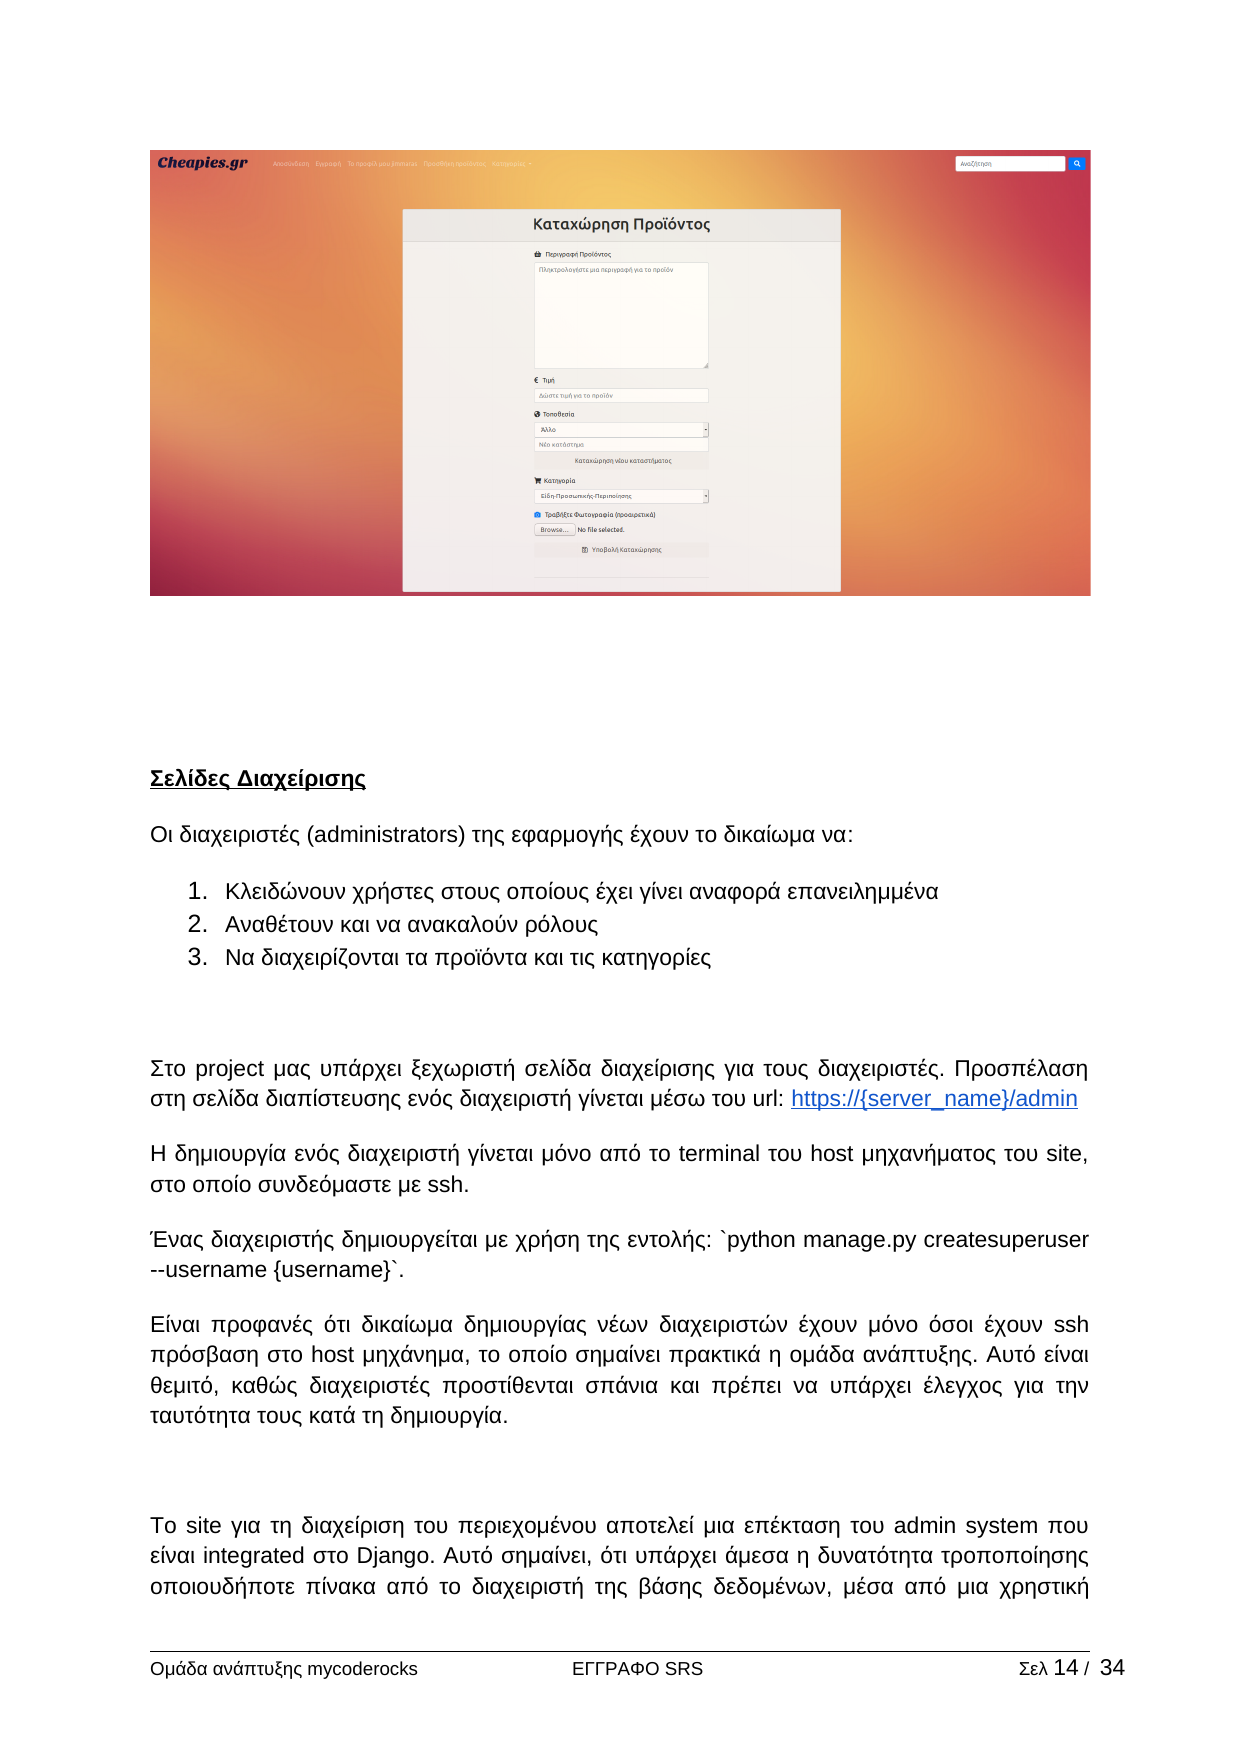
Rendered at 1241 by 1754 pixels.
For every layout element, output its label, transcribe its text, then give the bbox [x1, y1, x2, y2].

picture [150, 150, 1091, 596]
list Αναθέτουν και να ανακαλούν ρόλους [187, 909, 1090, 937]
text Ένας διαχειριστής δημιουργείται με χρήση της εντολής: `python manage.py createsuperuser --username {username}`. [150, 1226, 1090, 1282]
text Στο project μας υπάρχει ξεχωριστή σελίδα διαχείρισης για τους διαχειριστές. Προσπέλαση στη σελίδα διαπίστευσης ενός διαχειριστή γίνεται μέσω του url: https://{server_name}/admin [150, 1055, 1090, 1112]
text Σελίδες Διαχείρισης [150, 765, 1090, 792]
list Να διαχειρίζονται τα προϊόντα και τις κατηγορίες [187, 942, 1090, 971]
text Το site για τη διαχείριση του περιεχομένου αποτελεί μια επέκταση του admin system που είναι integrated στο Django. Αυτό σημαίνει, ότι υπάρχει άμεσα η δυνατότητα τροποποίησης οποιουδήποτε πίνακα από το διαχειριστή της βάσης δεδομένων, μέσα από μια χρηστική [150, 1512, 1090, 1599]
text Οι διαχειριστές (administrators) της εφαρμογής έχουν το δικαίωμα να: [150, 821, 1090, 847]
text Η δημιουργία ενός διαχειριστή γίνεται μόνο από το terminal του host μηχανήματος του site, στο οποίο συνδεόμαστε με ssh. [150, 1140, 1090, 1197]
text Είναι προφανές ότι δικαίωμα δημιουργίας νέων διαχειριστών έχουν μόνο όσοι έχουν ssh πρόσβαση στο host μηχάνημα, το οποίο σημαίνει πρακτικά η ομάδα ανάπτυξης. Αυτό είναι θεμιτό, καθώς διαχειριστές προστίθενται σπάνια και πρέπει να υπάρχει έλεγχος για την ταυτότητα τους κατά τη δημιουργία. [150, 1311, 1090, 1428]
list Κλειδώνουν χρήστες στους οποίους έχει γίνει αναφορά επανειλημμένα [187, 876, 1090, 904]
